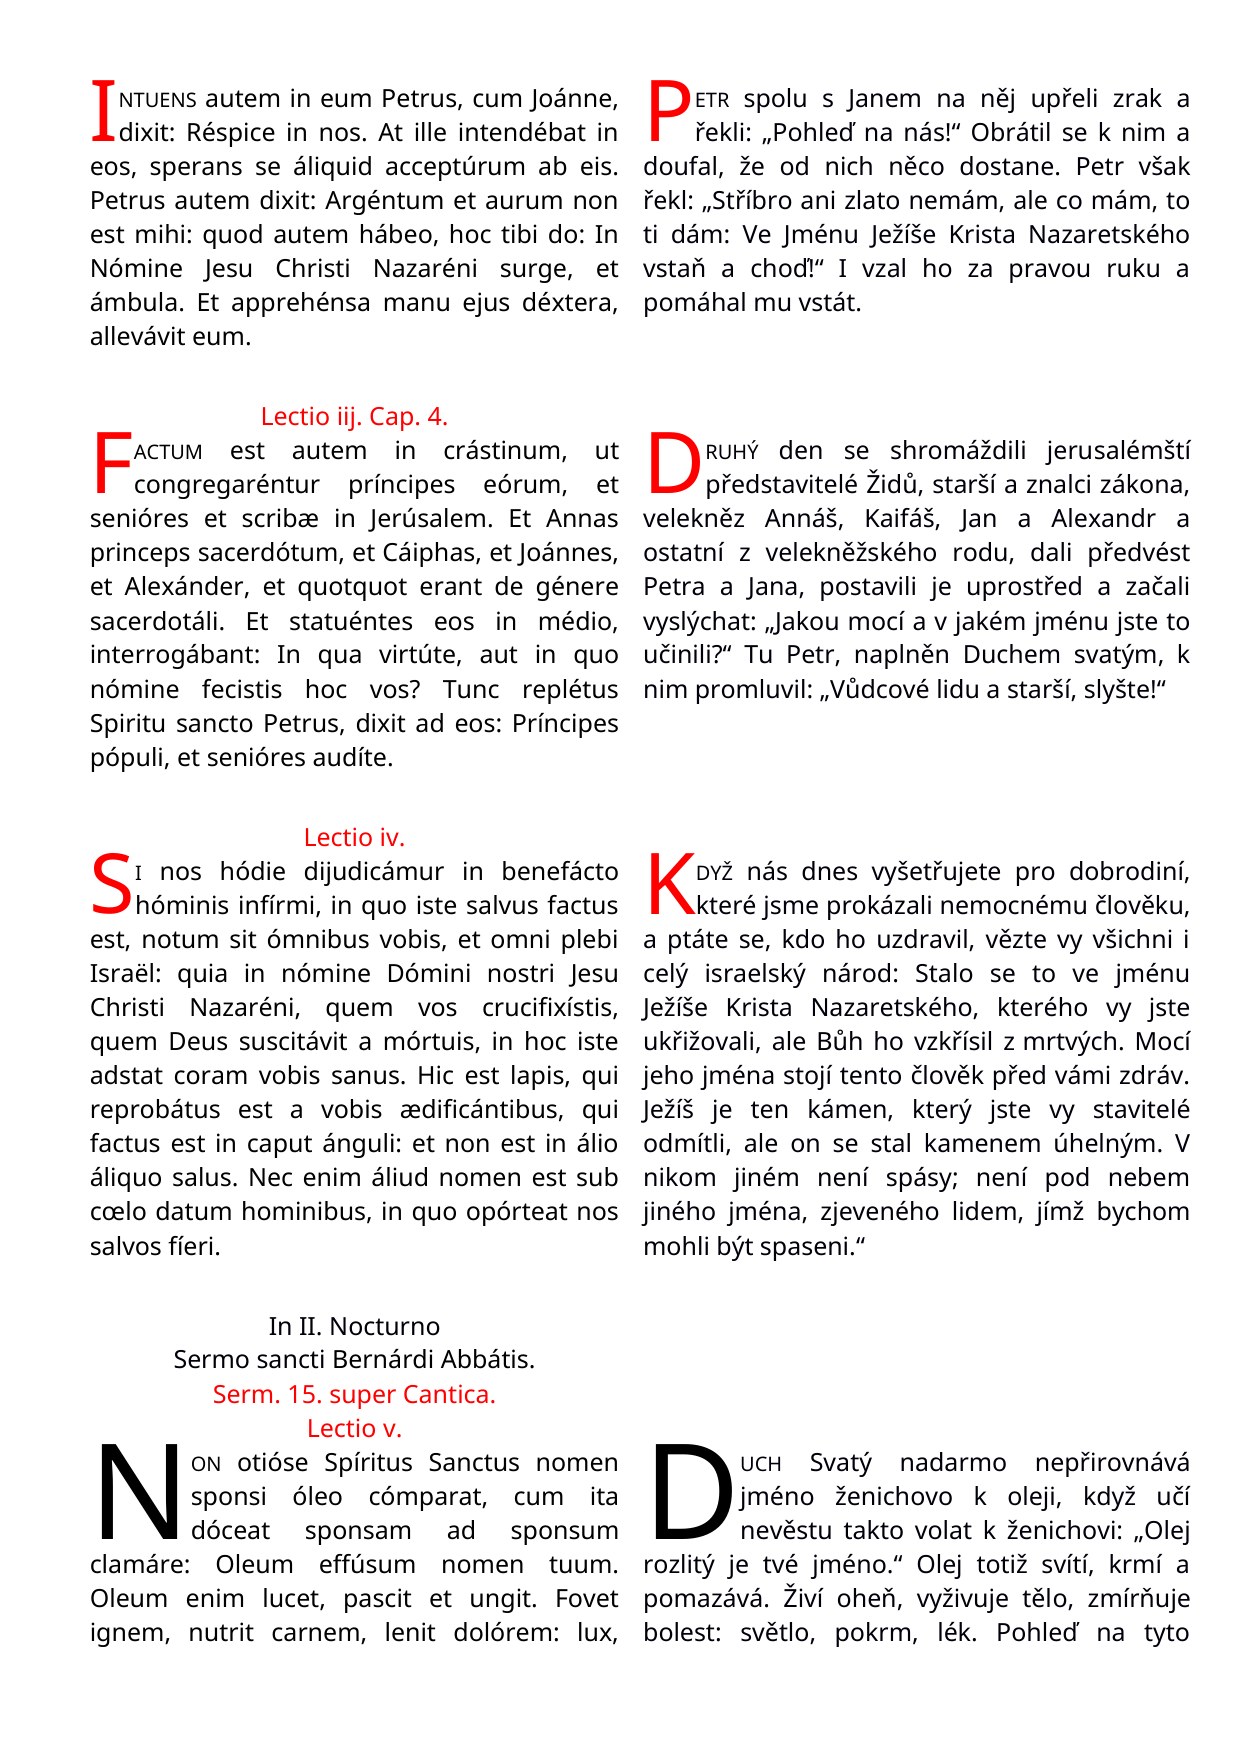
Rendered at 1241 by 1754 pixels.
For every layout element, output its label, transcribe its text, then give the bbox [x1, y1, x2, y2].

table_cell Petr spolu s Janem na něj upřeli zrak a řekli: „Pohleď na nás!“ Obrátil se k nim a doufal, že od nich něco dostane. Petr však řekl: „Stříbro ani zlato nemám, ale co mám, to ti dám: Ve Jménu Ježíše Krista Nazaretského vstaň a choď!“ I vzal ho za pravou ruku a pomáhal mu vstát. [631, 74, 1203, 393]
table_cell Lectio iv. Si nos hódie dijudicámur in benefácto hóminis infírmi, in quo iste salvus factus est, notum sit ómnibus vobis, et omni plebi Israël: quia in nómine Dómini nostri Jesu Christi Nazaréni, quem vos crucifixístis, quem Deus suscitávit a mórtuis, in hoc iste adstat coram vobis sanus. Hic est lapis, qui reprobátus est a vobis ædificántibus, qui factus est in caput ánguli: et non est in álio áliquo salus. Nec enim áliud nomen est sub cœlo datum hominibus, in quo opórteat nos salvos fíeri. [78, 814, 631, 1302]
table_cell In II. Nocturno Sermo sancti Bernárdi Abbátis. Serm. 15. super Cantica. Lectio v. Non otióse Spíritus Sanctus nomen sponsi óleo cómparat, cum ita dóceat sponsam ad sponsum clamáre: Oleum effúsum nomen tuum. Oleum enim lucet, pascit et ungit. Fovet ignem, nutrit carnem, lenit dolórem: lux, cibus, medicína. Vide idem nunc et de Sponsi nómine: Lucet prædicátum, pascit recogitátum, invocátum lenit et ungit. Et percurrámus síngula. Unde putas in toto orbe tanta et tam súbita fídei lux, nisi de prædicáto Nómine Jesu? [78, 1302, 631, 1655]
table_cell Intuens autem in eum Petrus, cum Joánne, dixit: Réspice in nos. At ille intendébat in eos, sperans se áliquid acceptúrum ab eis. Petrus autem dixit: Argéntum et aurum non est mihi: quod autem hábeo, hoc tibi do: In Nómine Jesu Christi Nazaréni surge, et ámbula. Et apprehénsa manu ejus déxtera, allevávit eum. [78, 74, 631, 393]
table_cell Lectio iij. Cap. 4. Factum est autem in crástinum, ut congregaréntur príncipes eórum, et senióres et scribæ in Jerúsalem. Et Annas princeps sacerdótum, et Cáiphas, et Joánnes, et Alexánder, et quotquot erant de génere sacerdotáli. Et statuéntes eos in médio, interrogábant: In qua virtúte, aut in quo nómine fecistis hoc vos? Tunc replétus Spiritu sancto Petrus, dixit ad eos: Príncipes pópuli, et senióres audíte. [78, 393, 631, 813]
table_cell Když nás dnes vyšetřujete pro dobrodiní, které jsme prokázali nemocnému člověku, a ptáte se, kdo ho uzdravil, vězte vy všichni i celý israelský národ: Stalo se to ve jménu Ježíše Krista Nazaretského, kterého vy jste ukřižovali, ale Bůh ho vzkřísil z mrtvých. Mocí jeho jména stojí tento člověk před vámi zdráv. Ježíš je ten kámen, který jste vy stavitelé odmítli, ale on se stal kamenem úhelným. V nikom jiném není spásy; není pod nebem jiného jména, zjeveného lidem, jímž bychom mohli být spaseni.“ [631, 814, 1203, 1302]
table_cell Duch Svatý nadarmo nepřirovnává jméno ženichovo k oleji, když učí nevěstu takto volat k ženichovi: „Olej rozlitý je tvé jméno.“ Olej totiž svítí, krmí a pomazává. Živí oheň, vyživuje tělo, zmírňuje bolest: světlo, pokrm, lék. Pohleď na tyto vlastnosti i ve jménu Ženichově: rozdává světlo, když je hlásáme, živí, když na ně myslíme, zmírňuje bolesti a léčí, když je vzýváme. Proberme to nyní jednotlivě. Co myslíš, odkud pochází tak veliké a nečekané světlo víry, ne-li z hlásání Jména Ježíšova? [631, 1302, 1203, 1655]
table_cell Druhý den se shromáždili jerusalémští představitelé Židů, starší a znalci zákona, velekněz Annáš, Kaifáš, Jan a Alexandr a ostatní z velekněžského rodu, dali předvést Petra a Jana, postavili je uprostřed a začali vyslýchat: „Jakou mocí a v jakém jménu jste to učinili?“ Tu Petr, naplněn Duchem svatým, k nim promluvil: „Vůdcové lidu a starší, slyšte!“ [631, 393, 1203, 813]
